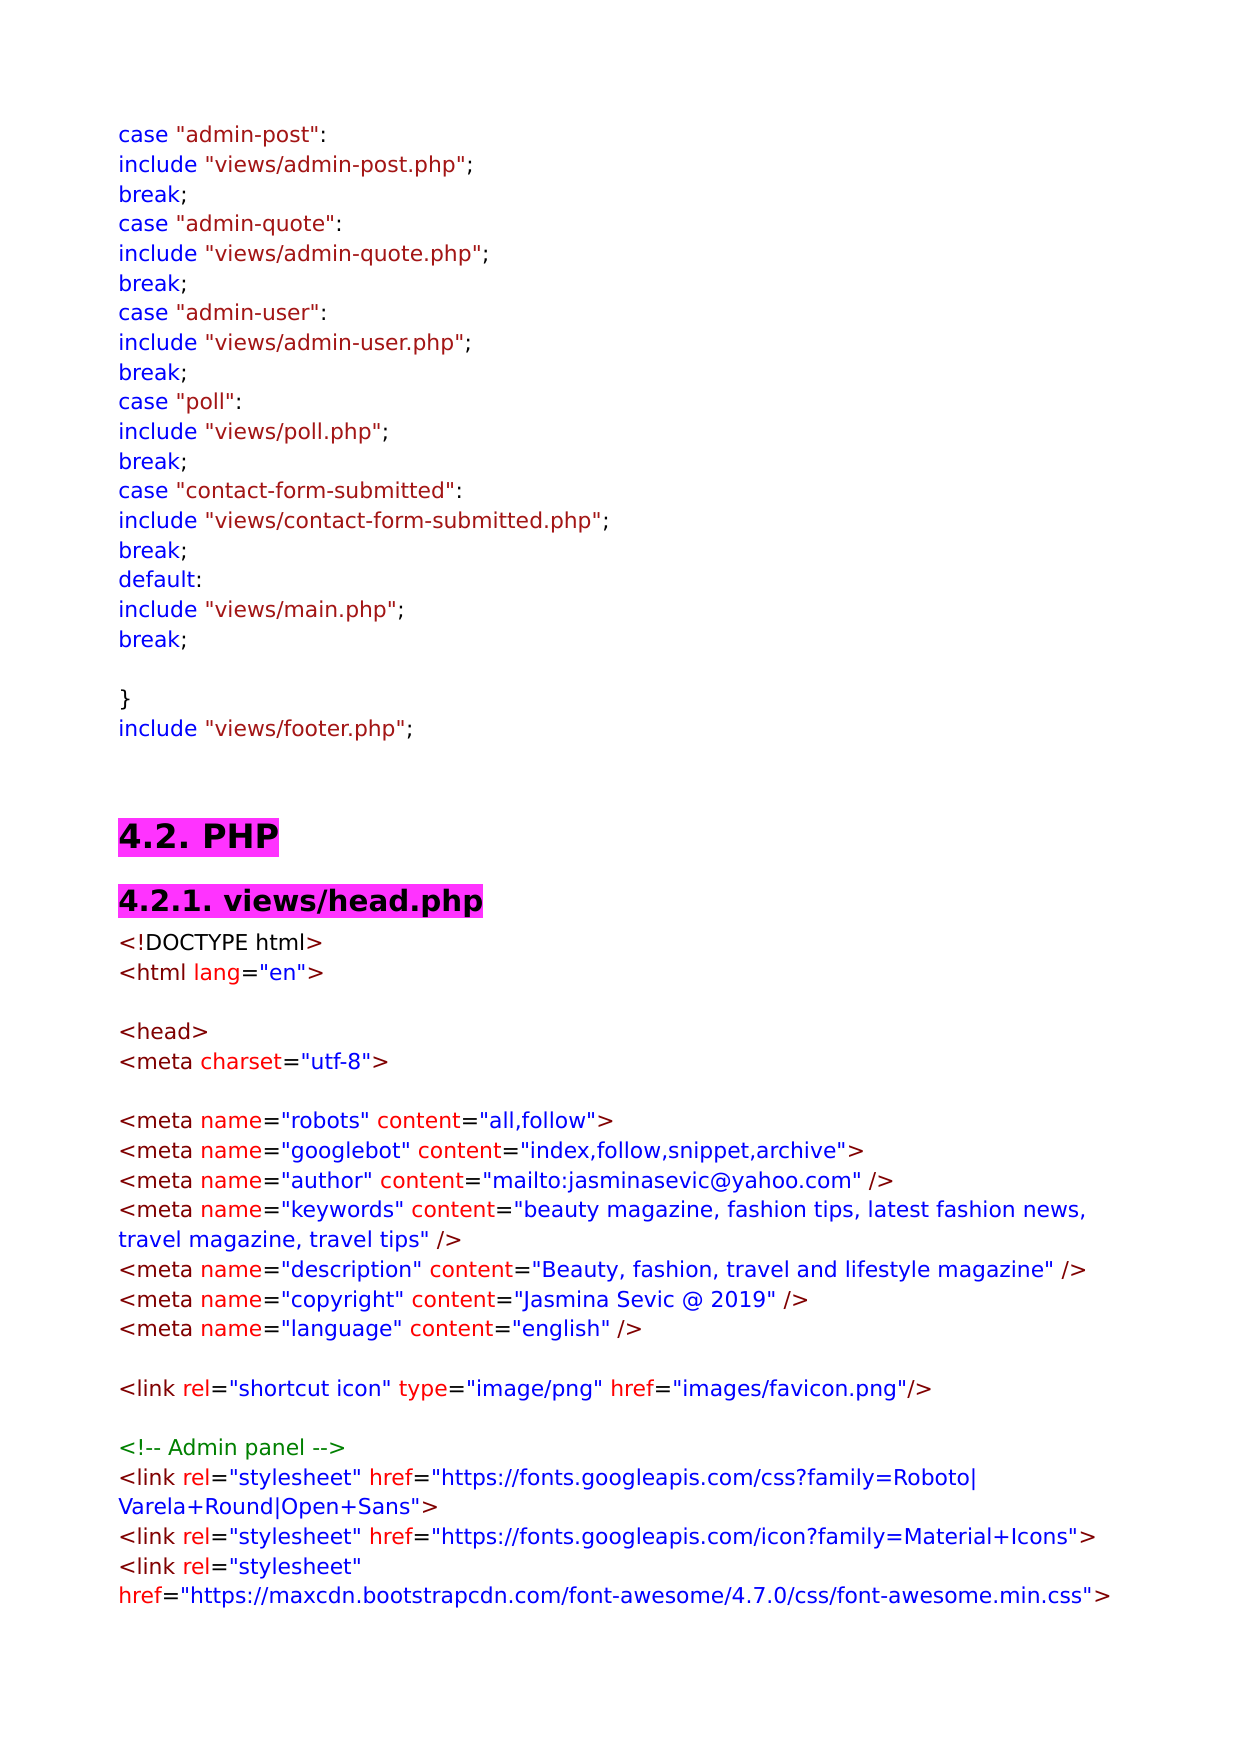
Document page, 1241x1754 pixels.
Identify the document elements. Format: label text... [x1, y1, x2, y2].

text include "views/contact-form-submitted.php"; [118, 504, 1122, 534]
text <meta charset="utf-8"> [118, 1045, 1122, 1075]
text case "contact-form-submitted": [118, 474, 1122, 504]
text } [118, 682, 1122, 712]
text break; [118, 623, 1122, 652]
text <meta name="googlebot" content="index,follow,snippet,archive"> [118, 1134, 1122, 1164]
text <head> [118, 1015, 1122, 1045]
text <meta name="keywords" content="beauty magazine, fashion tips, latest fashion news, travel magazine, travel tips" /> [118, 1193, 1122, 1253]
text <meta name="robots" content="all,follow"> [118, 1104, 1122, 1134]
text <link rel="shortcut icon" type="image/png" href="images/favicon.png"/> [118, 1372, 1122, 1401]
text <link rel="stylesheet" href="https://fonts.googleapis.com/css?family=Roboto|Varela+Round|Open+Sans"> [118, 1461, 1122, 1520]
text include "views/poll.php"; [118, 415, 1122, 445]
text <link rel="stylesheet" href="https://fonts.googleapis.com/icon?family=Material+Icons"> [118, 1520, 1122, 1550]
text break; [118, 534, 1122, 563]
text case "admin-post": [118, 118, 1122, 148]
text include "views/admin-post.php"; [118, 148, 1122, 177]
text <link rel="stylesheet" href="https://maxcdn.bootstrapcdn.com/font-awesome/4.7.0/css/font-awesome.min.css"> [118, 1550, 1122, 1609]
subtitle 4.2. PHP [118, 818, 1122, 857]
text <html lang="en"> [118, 956, 1122, 986]
text break; [118, 445, 1122, 474]
text include "views/admin-user.php"; [118, 326, 1122, 356]
subtitle 4.2.1. views/head.php [118, 884, 1122, 918]
text <meta name="author" content="mailto:jasminasevic@yahoo.com" /> [118, 1164, 1122, 1193]
text <meta name="description" content="Beauty, fashion, travel and lifestyle magazine" /> [118, 1253, 1122, 1282]
text default: [118, 563, 1122, 593]
text <!DOCTYPE html> [118, 930, 1122, 956]
text <meta name="copyright" content="Jasmina Sevic @ 2019" /> [118, 1282, 1122, 1312]
text break; [118, 267, 1122, 296]
text include "views/footer.php"; [118, 712, 1122, 742]
text <meta name="language" content="english" /> [118, 1312, 1122, 1342]
text <!-- Admin panel --> [118, 1431, 1122, 1461]
text case "admin-user": [118, 296, 1122, 326]
text include "views/main.php"; [118, 593, 1122, 623]
text case "admin-quote": [118, 207, 1122, 237]
text case "poll": [118, 385, 1122, 415]
text break; [118, 177, 1122, 207]
text break; [118, 356, 1122, 385]
text include "views/admin-quote.php"; [118, 237, 1122, 267]
